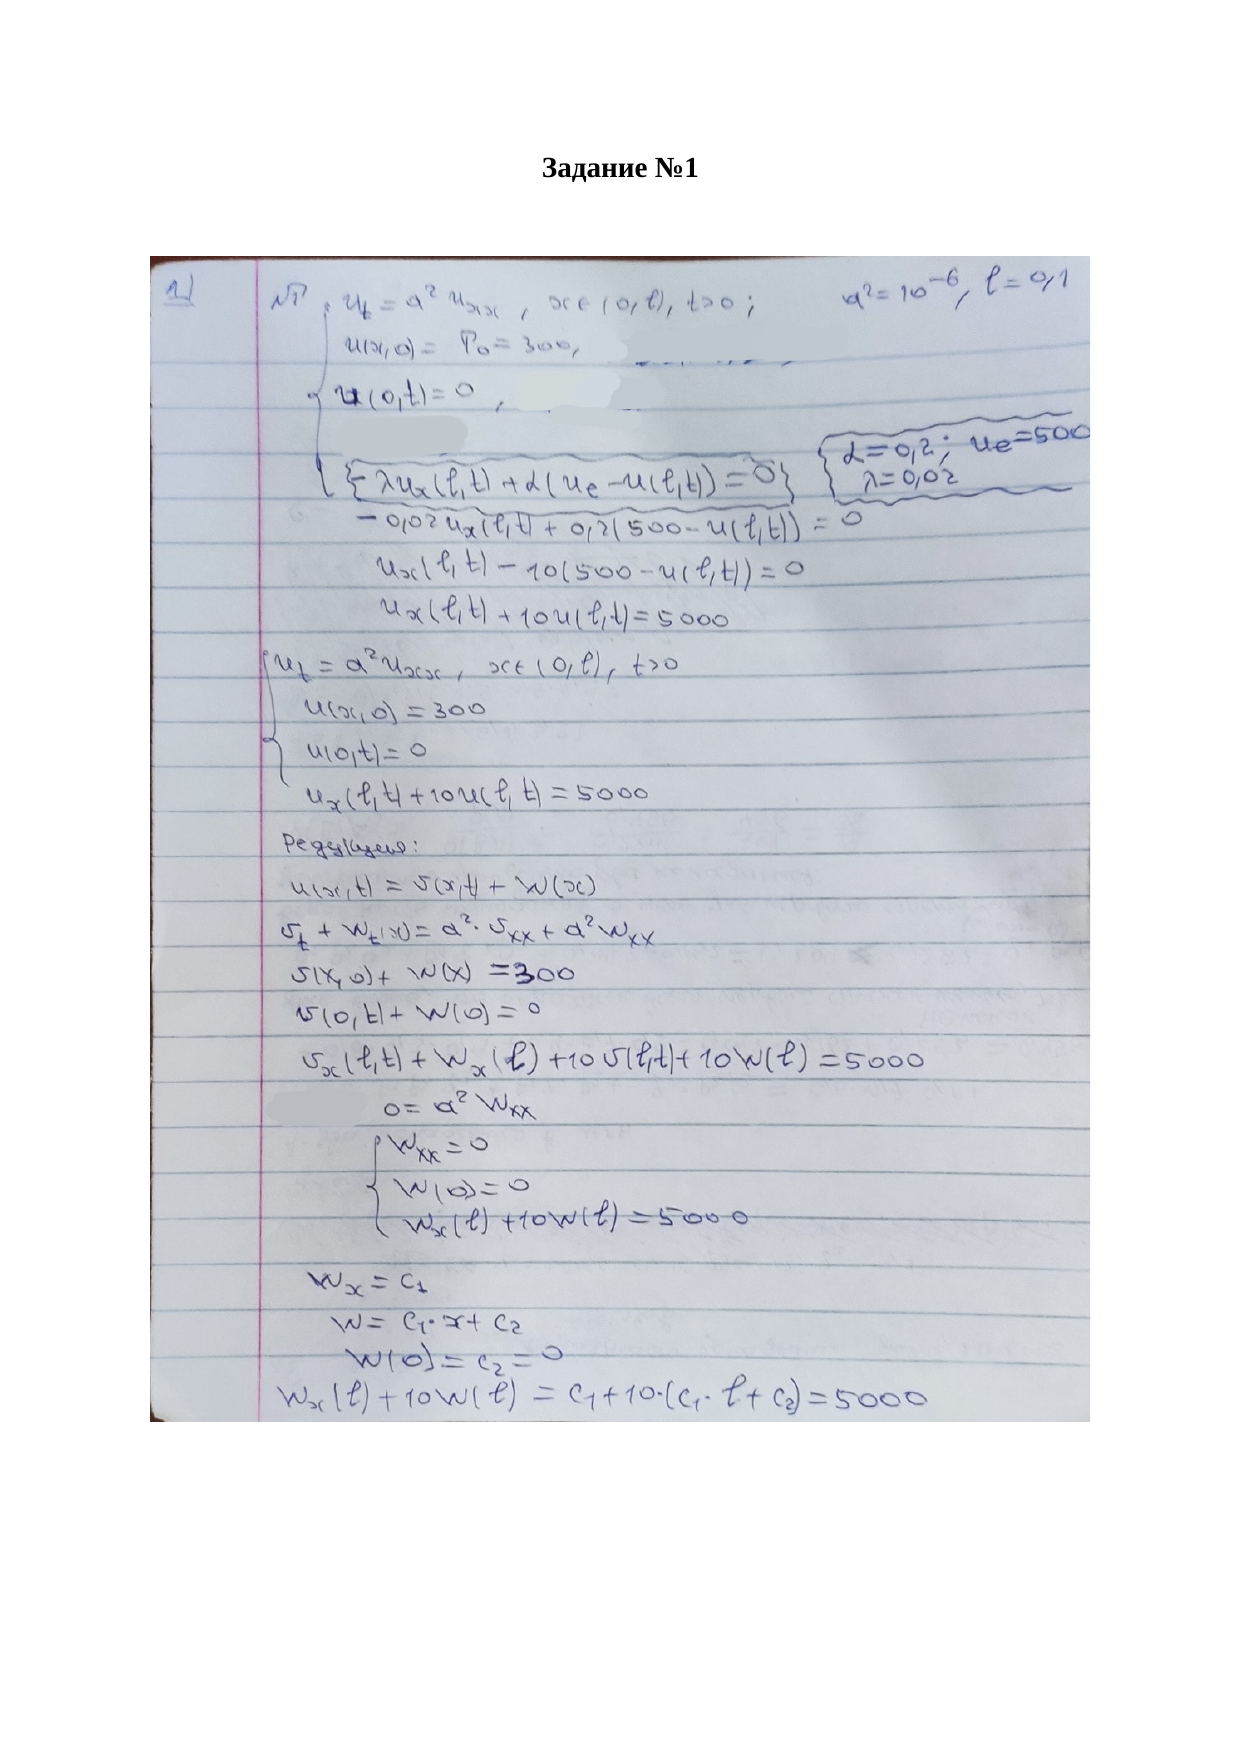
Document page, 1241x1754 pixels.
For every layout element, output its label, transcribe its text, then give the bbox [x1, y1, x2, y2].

text Задание №1 [150, 150, 1090, 183]
picture [150, 256, 1091, 1422]
